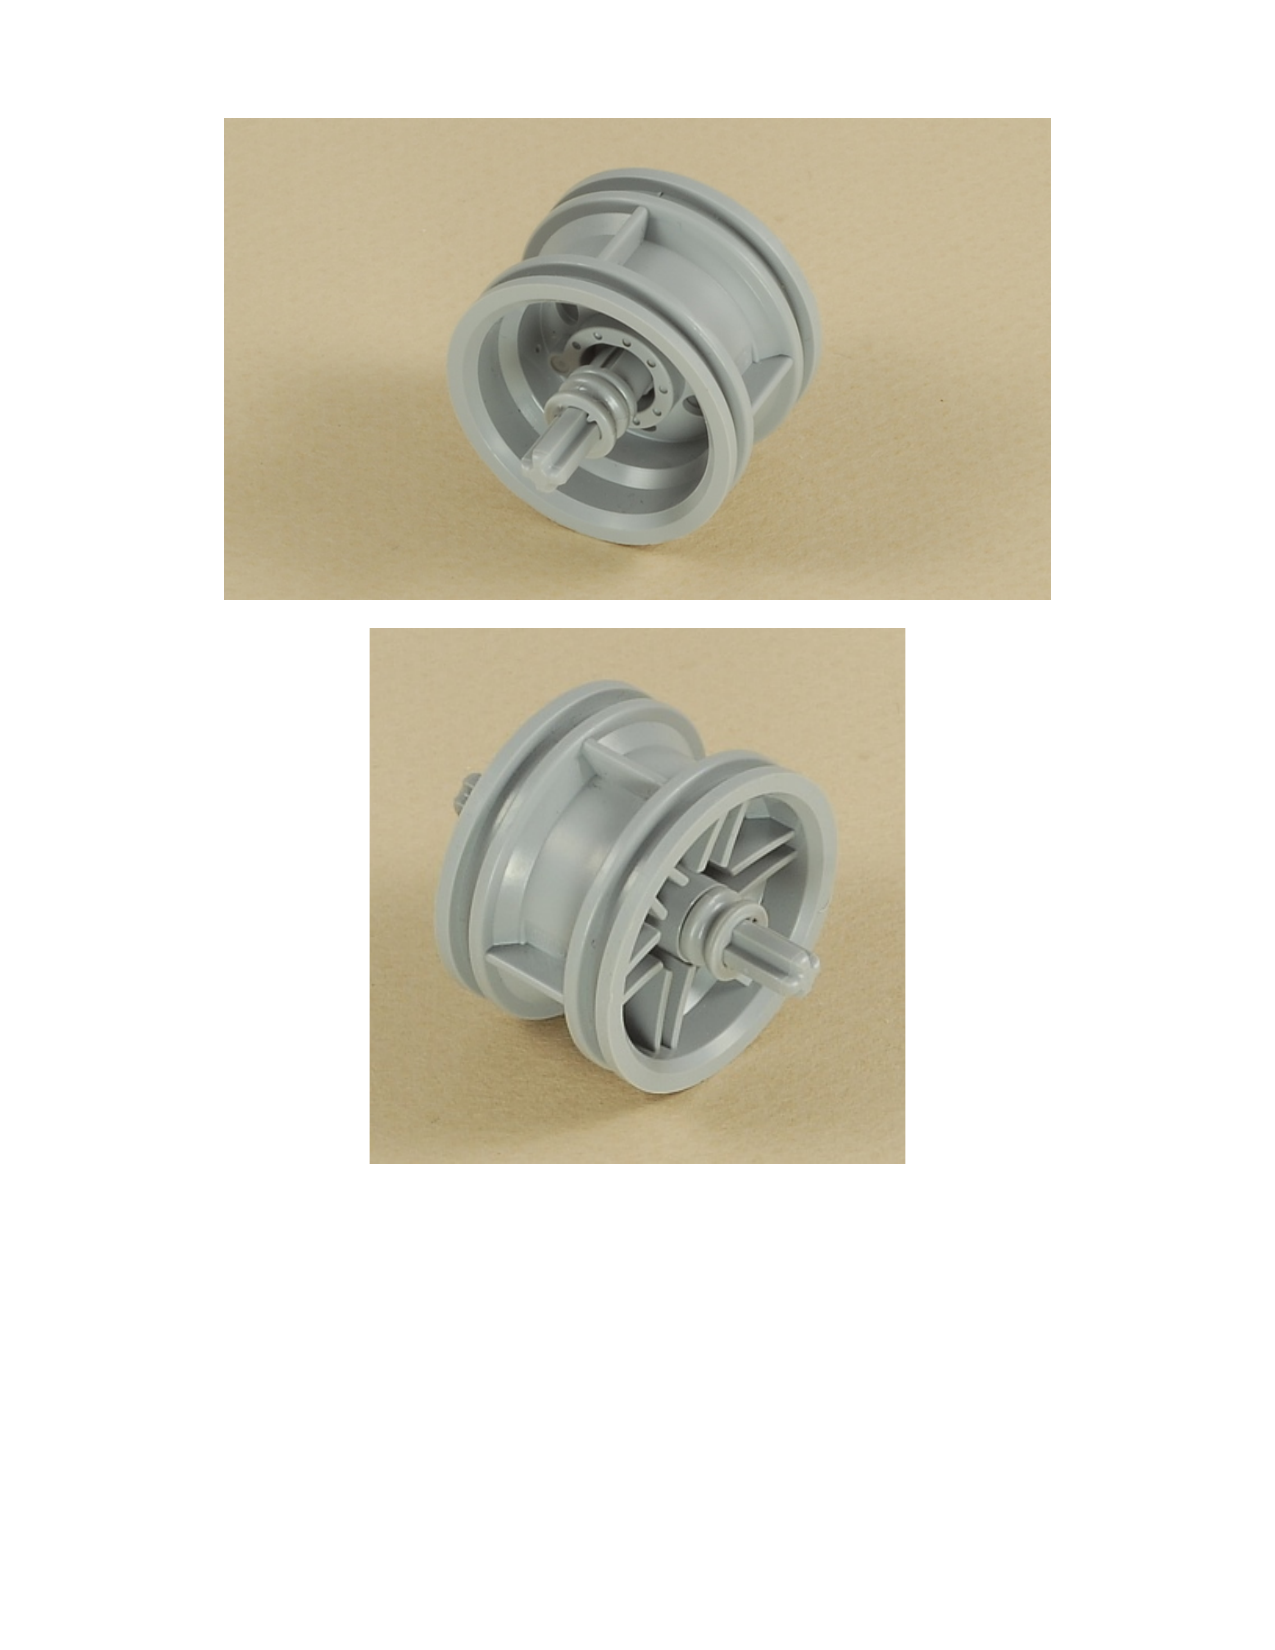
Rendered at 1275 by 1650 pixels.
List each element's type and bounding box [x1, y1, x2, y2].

picture [224, 118, 1051, 600]
picture [369, 628, 906, 1164]
